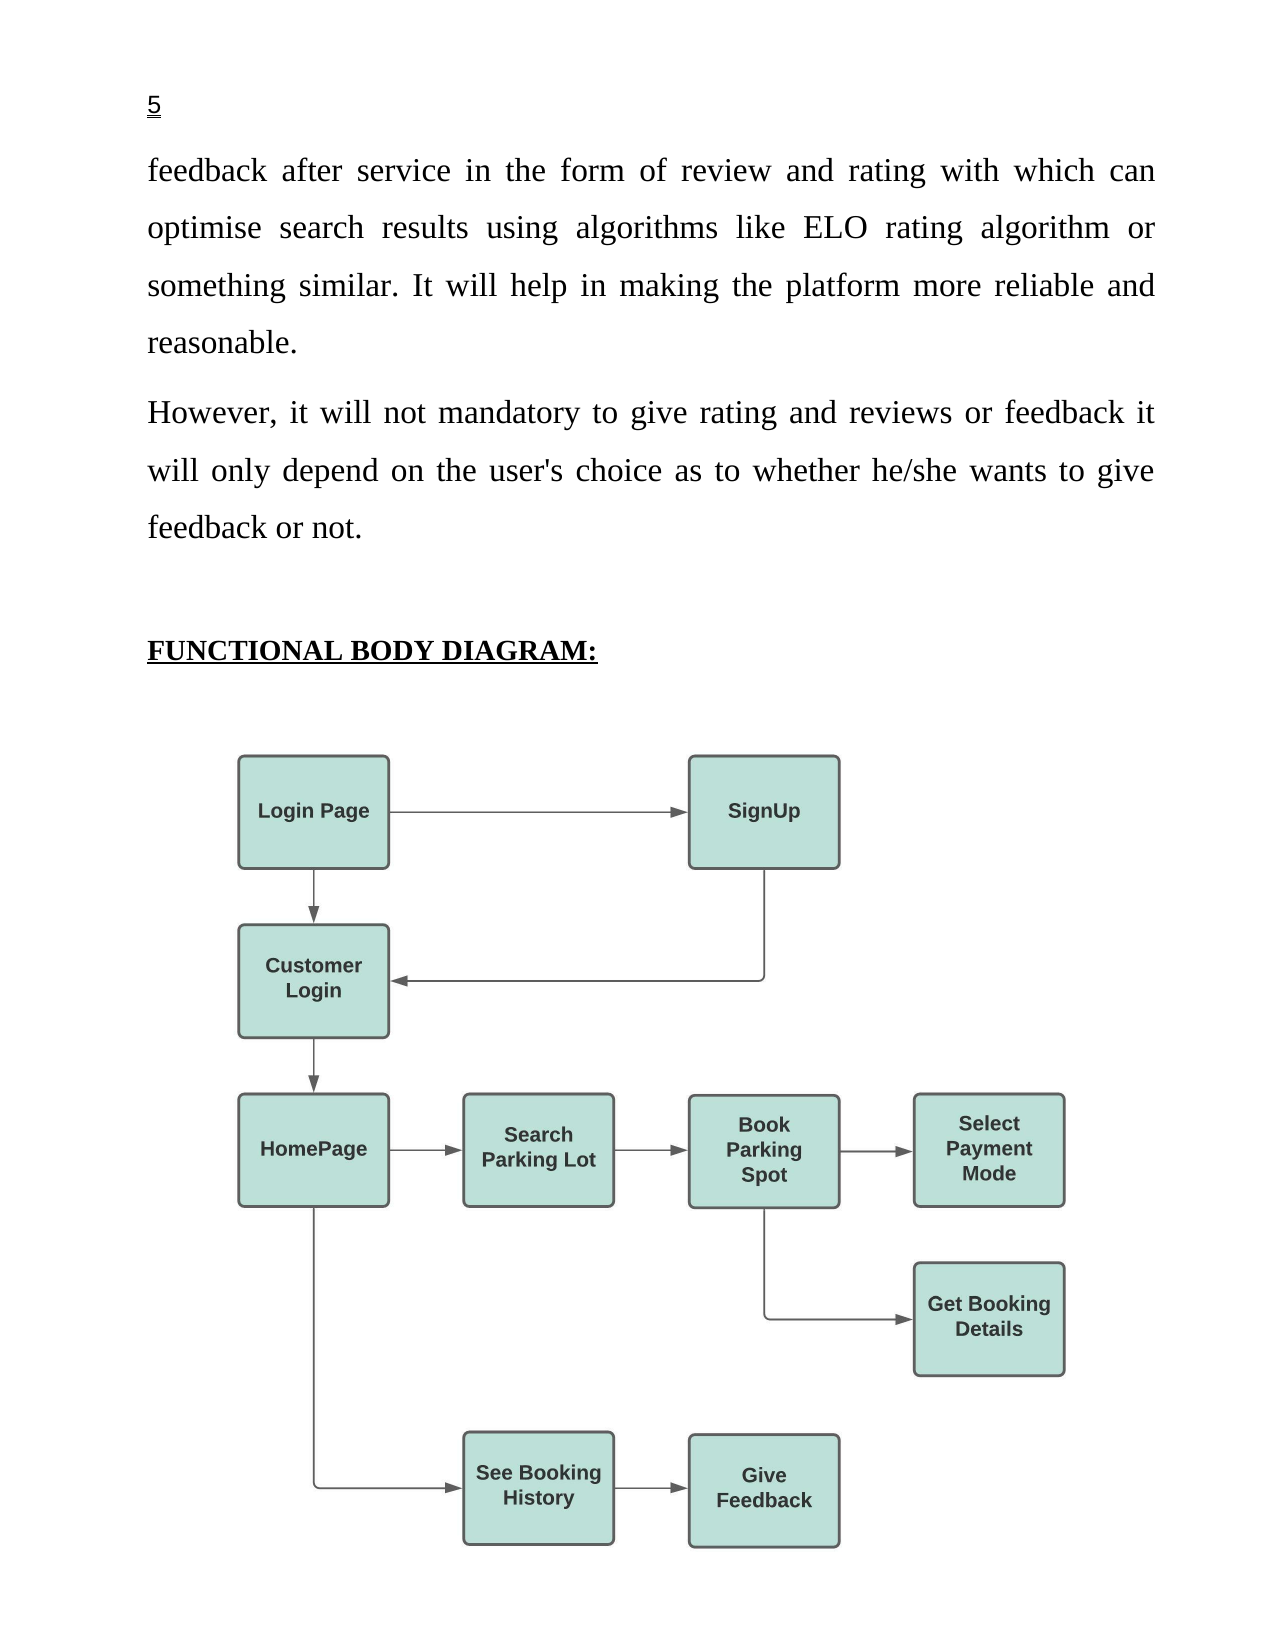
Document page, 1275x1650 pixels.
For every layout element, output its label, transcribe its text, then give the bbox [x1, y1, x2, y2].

text FUNCTIONAL BODY DIAGRAM: [147, 633, 1156, 667]
picture [201, 718, 1102, 1585]
text However, it will not mandatory to give rating and reviews or feedback it will only depend on the user's choice as to whether he/she wants to give feedback or not. [147, 392, 1156, 546]
text feedback after service in the form of review and rating with which can optimise search results using algorithms like ELO rating algorithm or something similar. It will help in making the platform more reliable and reasonable. [147, 150, 1156, 361]
